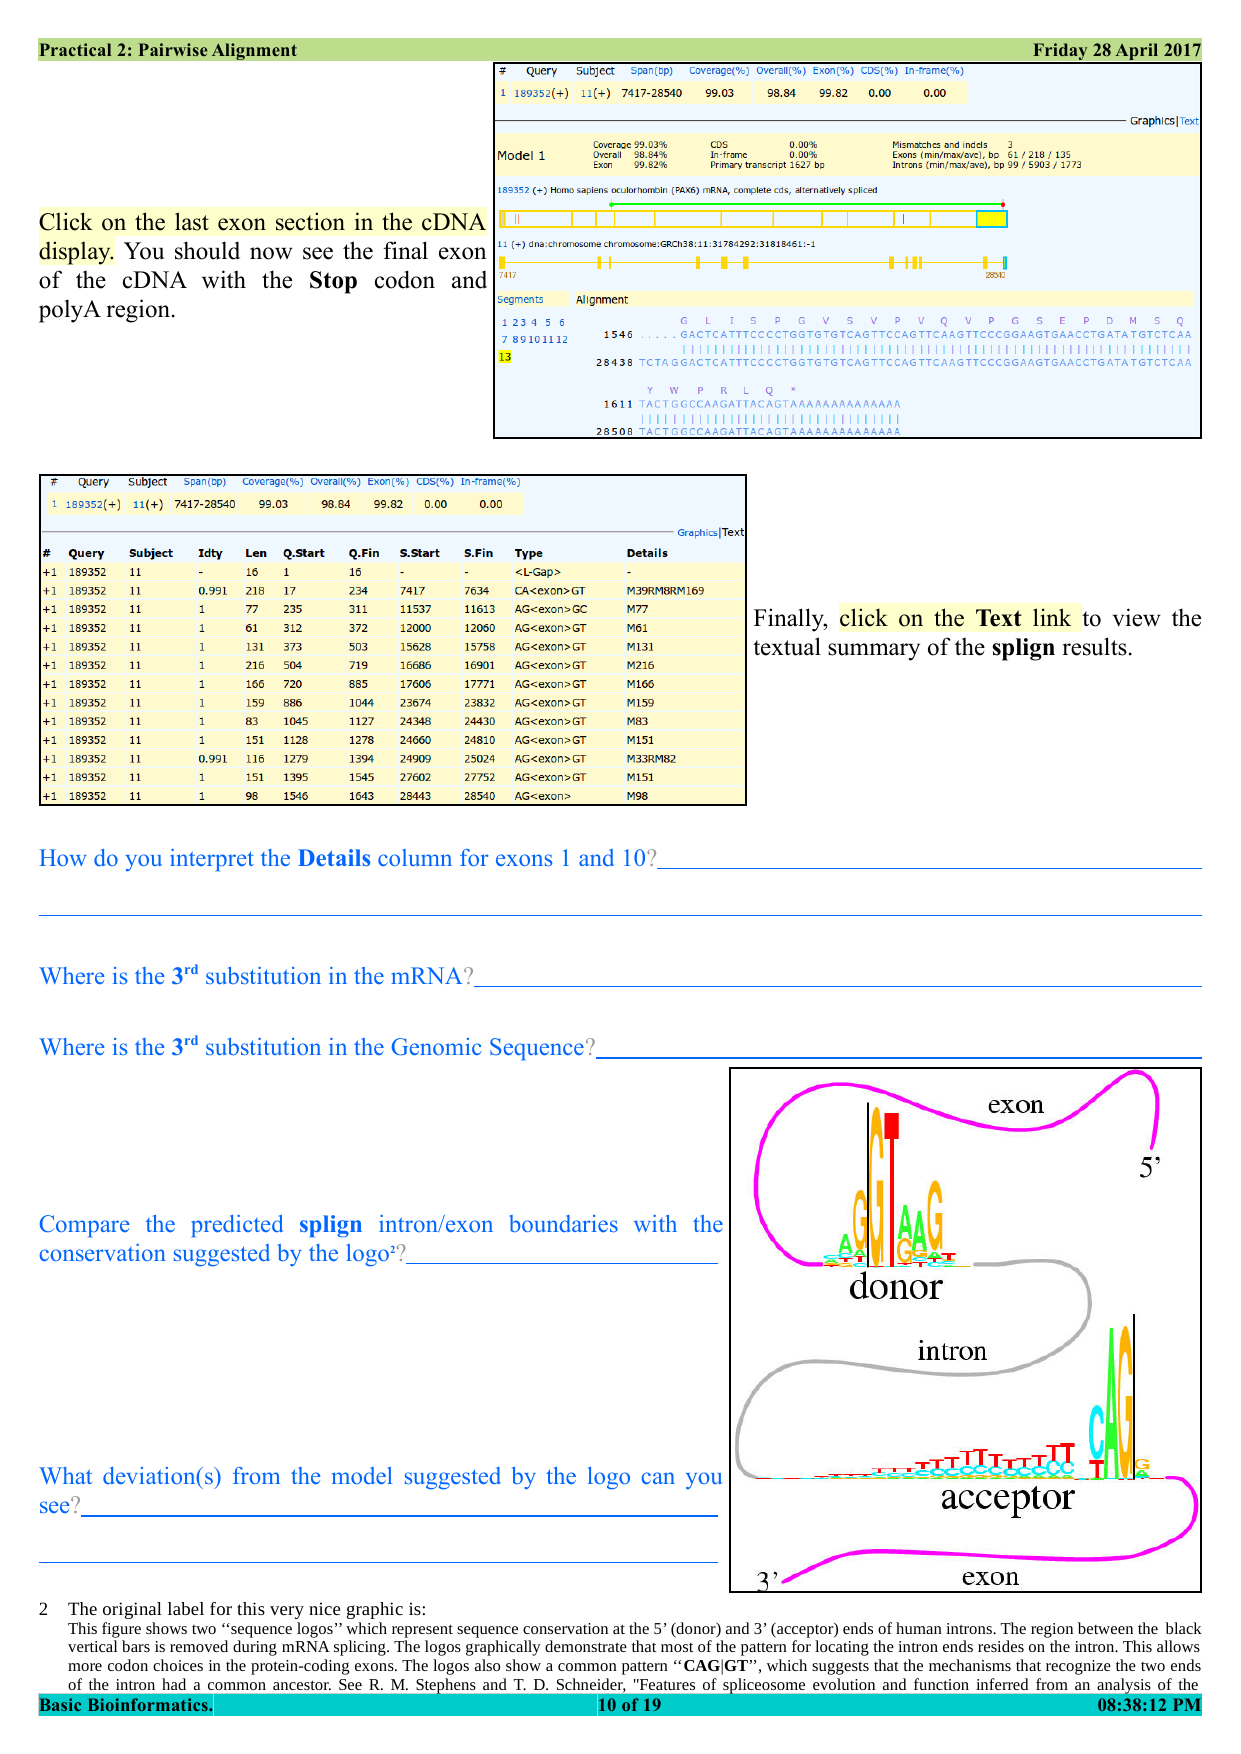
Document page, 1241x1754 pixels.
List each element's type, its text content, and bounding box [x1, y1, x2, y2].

picture [41, 476, 745, 804]
text What deviation(s) from the model suggested by the logo can you see? [38, 1461, 729, 1519]
text Compare the predicted splign intron/exon boundaries with the conservation suggested by the logo? [38, 1209, 729, 1267]
text The original label for this very nice graphic is: [38, 1597, 1202, 1619]
picture [731, 1069, 1200, 1591]
text Click on the last exon section in the cDNA display. You should now see the final exon of the cDNA with the Stop codon and polyA region. [38, 207, 493, 323]
text Where is the 3rd substitution in the Genomic Sequence? [38, 1032, 1202, 1061]
text Finally, click on the Text link to view the textual summary of the splign results. [747, 603, 1202, 661]
picture [495, 64, 1200, 437]
text How do you interpret the Details column for exons 1 and 10? [38, 843, 1202, 872]
text This figure shows two ‘‘sequence logos’’ which represent sequence conservation at the 5’ (donor) and 3’ (acceptor) ends of human introns. The region between the black vertical bars is removed during mRNA splicing. The logos graphically demonstrate that most of the pattern for locating the intron ends resides on the intron. This allows more codon choices in the protein-coding exons. The logos also show a common pattern ‘‘CAG|GT’’, which suggests that the mechanisms that recognize the two ends of the intron had a common ancestor. See R. M. Stephens and T. D. Schneider, "Features of spliceosome evolution and function inferred from an analysis of the [68, 1619, 1202, 1693]
text Where is the 3rd substitution in the mRNA? [38, 961, 1202, 990]
